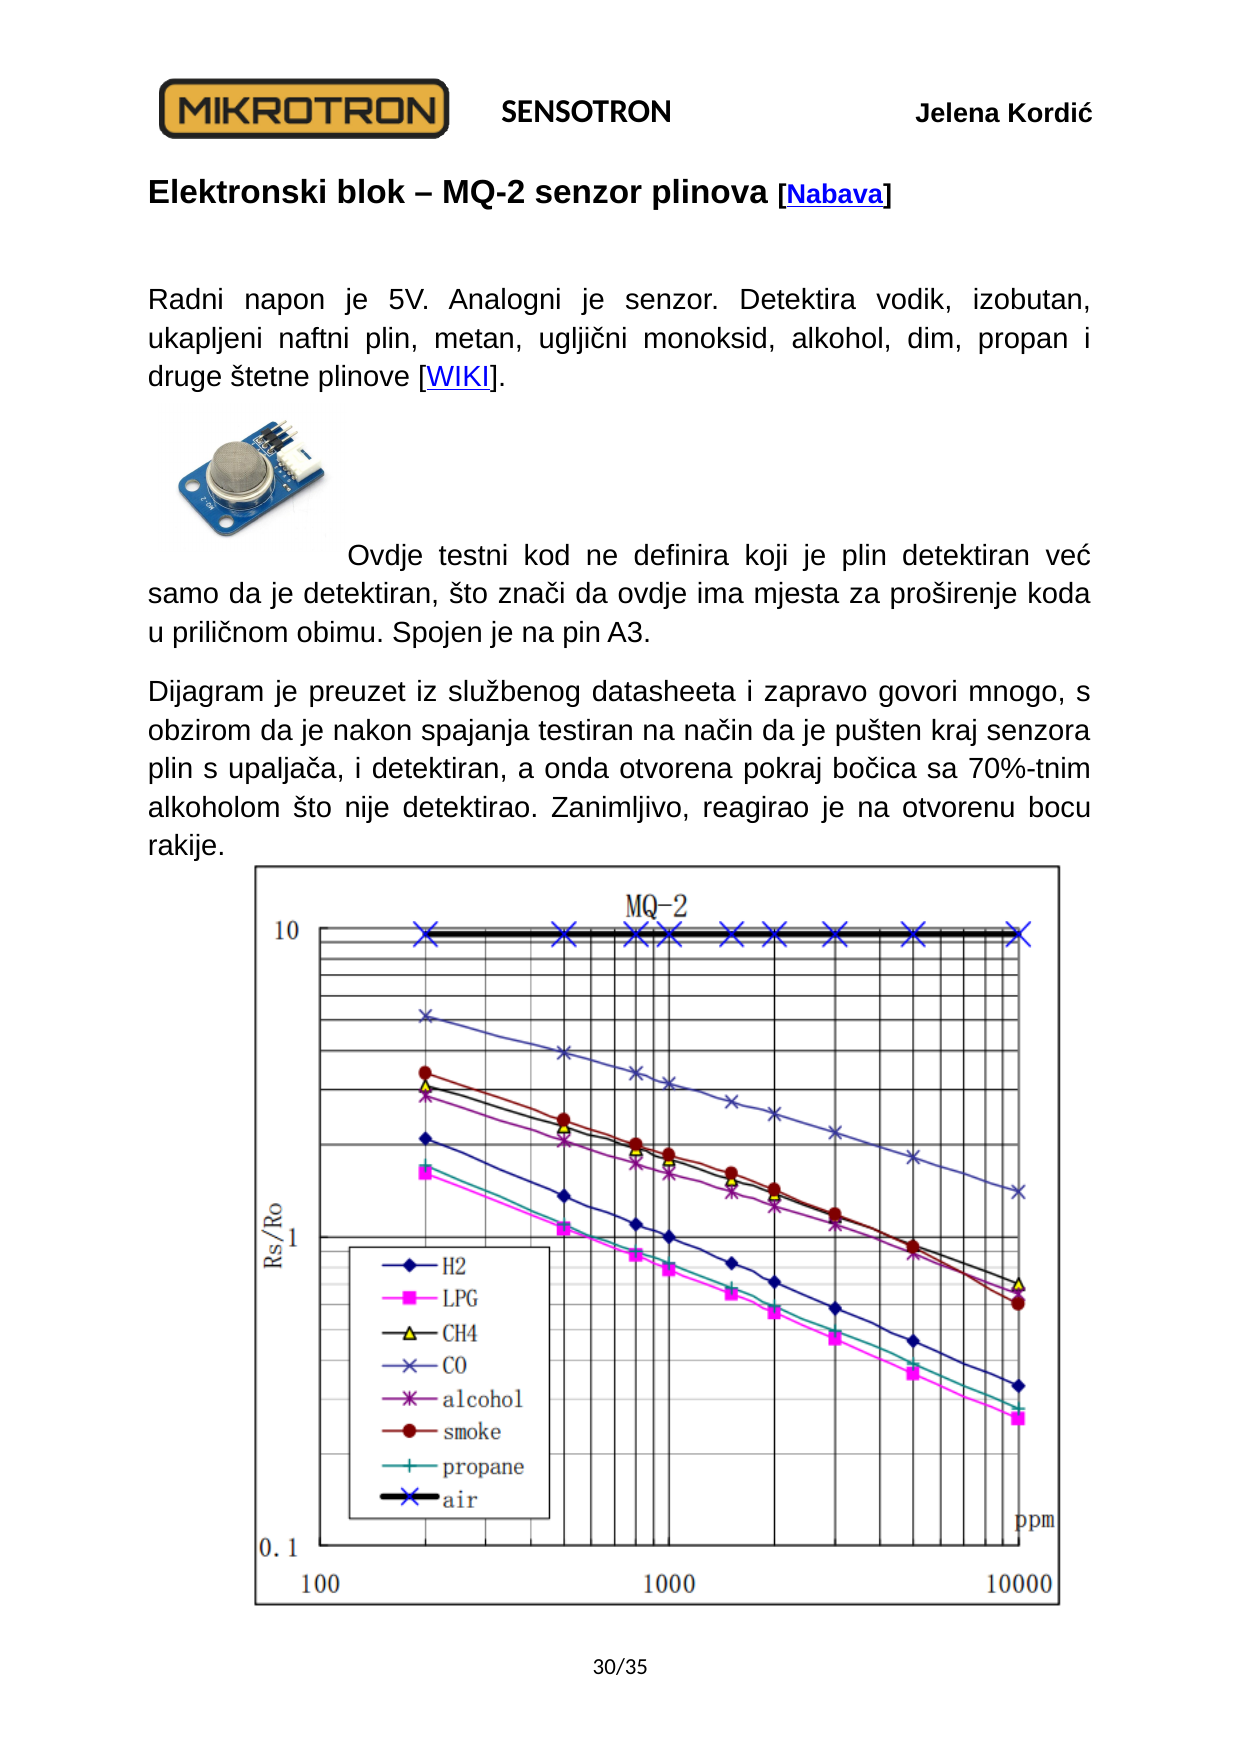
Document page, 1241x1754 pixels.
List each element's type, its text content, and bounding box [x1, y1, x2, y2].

picture [158, 403, 348, 552]
picture [236, 846, 1067, 1614]
text Radni napon je 5V. Analogni je senzor. Detektira vodik, izobutan, ukapljeni naftni plin, metan, ugljični monoksid, alkohol, dim, propan i druge štetne plinove [WIKI]. [148, 282, 1093, 393]
subtitle Elektronski blok – MQ-2 senzor plinova [Nabava] [148, 173, 1093, 211]
text Dijagram je preuzet iz službenog datasheeta i zapravo govori mnogo, s obzirom da je nakon spajanja testiran na način da je pušten kraj senzora plin s upaljača, i detektiran, a onda otvorena pokraj bočica sa 70%-tnim alkoholom što nije detektirao. Zanimljivo, reagirao je na otvorenu bocu rakije. [148, 674, 1093, 862]
text Ovdje testni kod ne definira koji je plin detektiran već samo da je detektiran, što znači da ovdje ima mjesta za proširenje koda u priličnom obimu. Spojen je na pin A3. [148, 537, 1093, 648]
